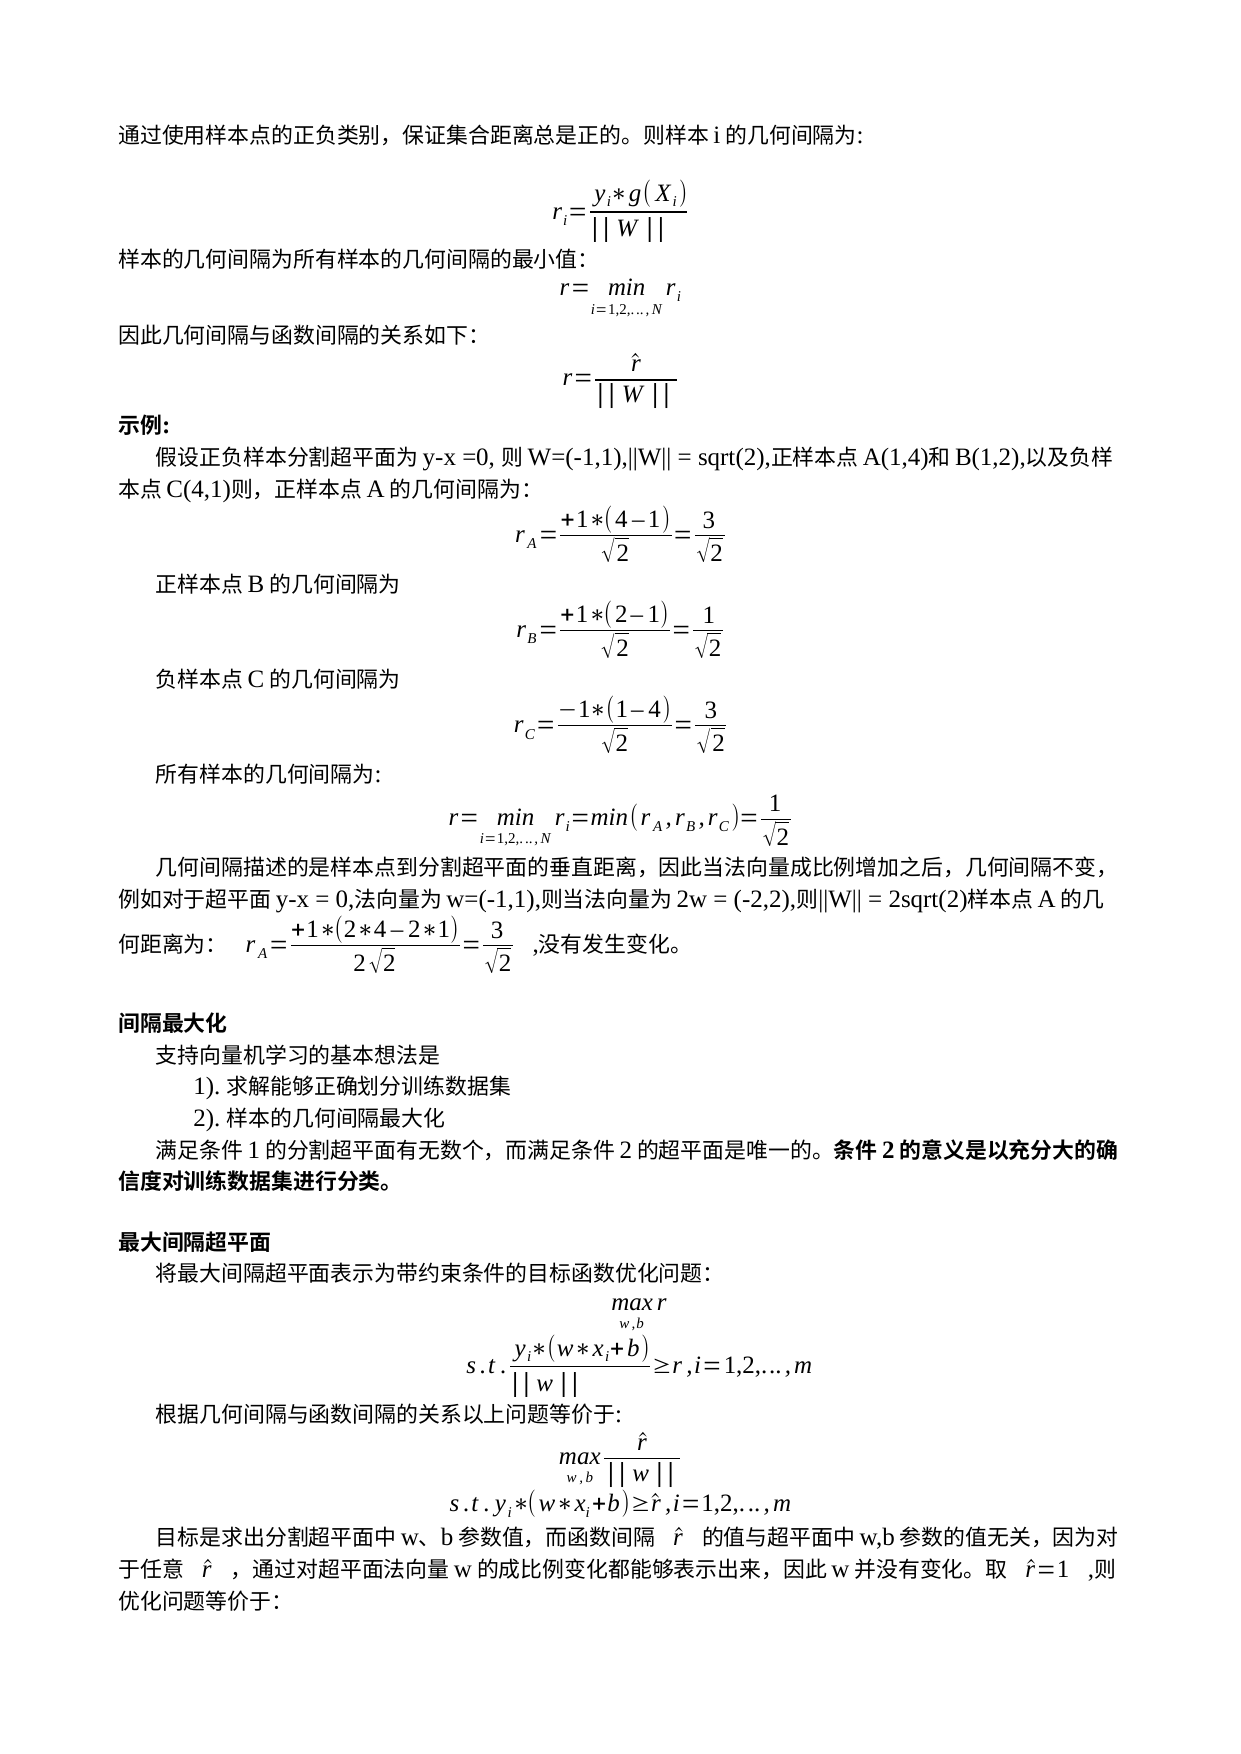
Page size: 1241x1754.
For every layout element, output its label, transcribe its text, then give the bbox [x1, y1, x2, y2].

text 通过使用样本点的正负类别，保证集合距离总是正的。则样本i的几何间隔为: [118, 118, 1122, 150]
text 几何间隔描述的是样本点到分割超平面的垂直距离，因此当法向量成比例增加之后，几何间隔不变，例如对于超平面y-x = 0,法向量为w=(-1,1),则当法向量为2w = (-2,2),则||W|| = 2sqrt(2)样本点A的几何距离为：,没有发生变化。 [118, 850, 1122, 977]
text 2). 样本的几何间隔最大化 [118, 1101, 1122, 1133]
text 最大间隔超平面 [118, 1225, 1122, 1256]
text 示例: [118, 408, 1122, 440]
text 目标是求出分割超平面中w、b参数值，而函数间隔的值与超平面中w,b参数的值无关，因为对于任意，通过对超平面法向量w的成比例变化都能够表示出来，因此w并没有变化。取,则优化问题等价于： [118, 1520, 1122, 1615]
text 正样本点B的几何间隔为 [118, 567, 1122, 599]
text 支持向量机学习的基本想法是 [118, 1038, 1122, 1069]
text 根据几何间隔与函数间隔的关系以上问题等价于: [118, 1397, 1122, 1428]
text 假设正负样本分割超平面为y-x =0, 则W=(-1,1),||W|| = sqrt(2),正样本点A(1,4)和B(1,2),以及负样本点C(4,1)则，正样本点A的几何间隔为： [118, 440, 1122, 503]
text 间隔最大化 [118, 1006, 1122, 1038]
text 样本的几何间隔为所有样本的几何间隔的最小值： [118, 242, 1122, 273]
text 1). 求解能够正确划分训练数据集 [118, 1069, 1122, 1101]
text 因此几何间隔与函数间隔的关系如下： [118, 318, 1122, 349]
text 负样本点C的几何间隔为 [118, 662, 1122, 694]
text 满足条件1的分割超平面有无数个，而满足条件2的超平面是唯一的。条件2的意义是以充分大的确信度对训练数据集进行分类。 [118, 1133, 1122, 1196]
text 所有样本的几何间隔为: [118, 757, 1122, 789]
text 将最大间隔超平面表示为带约束条件的目标函数优化问题： [118, 1256, 1122, 1288]
